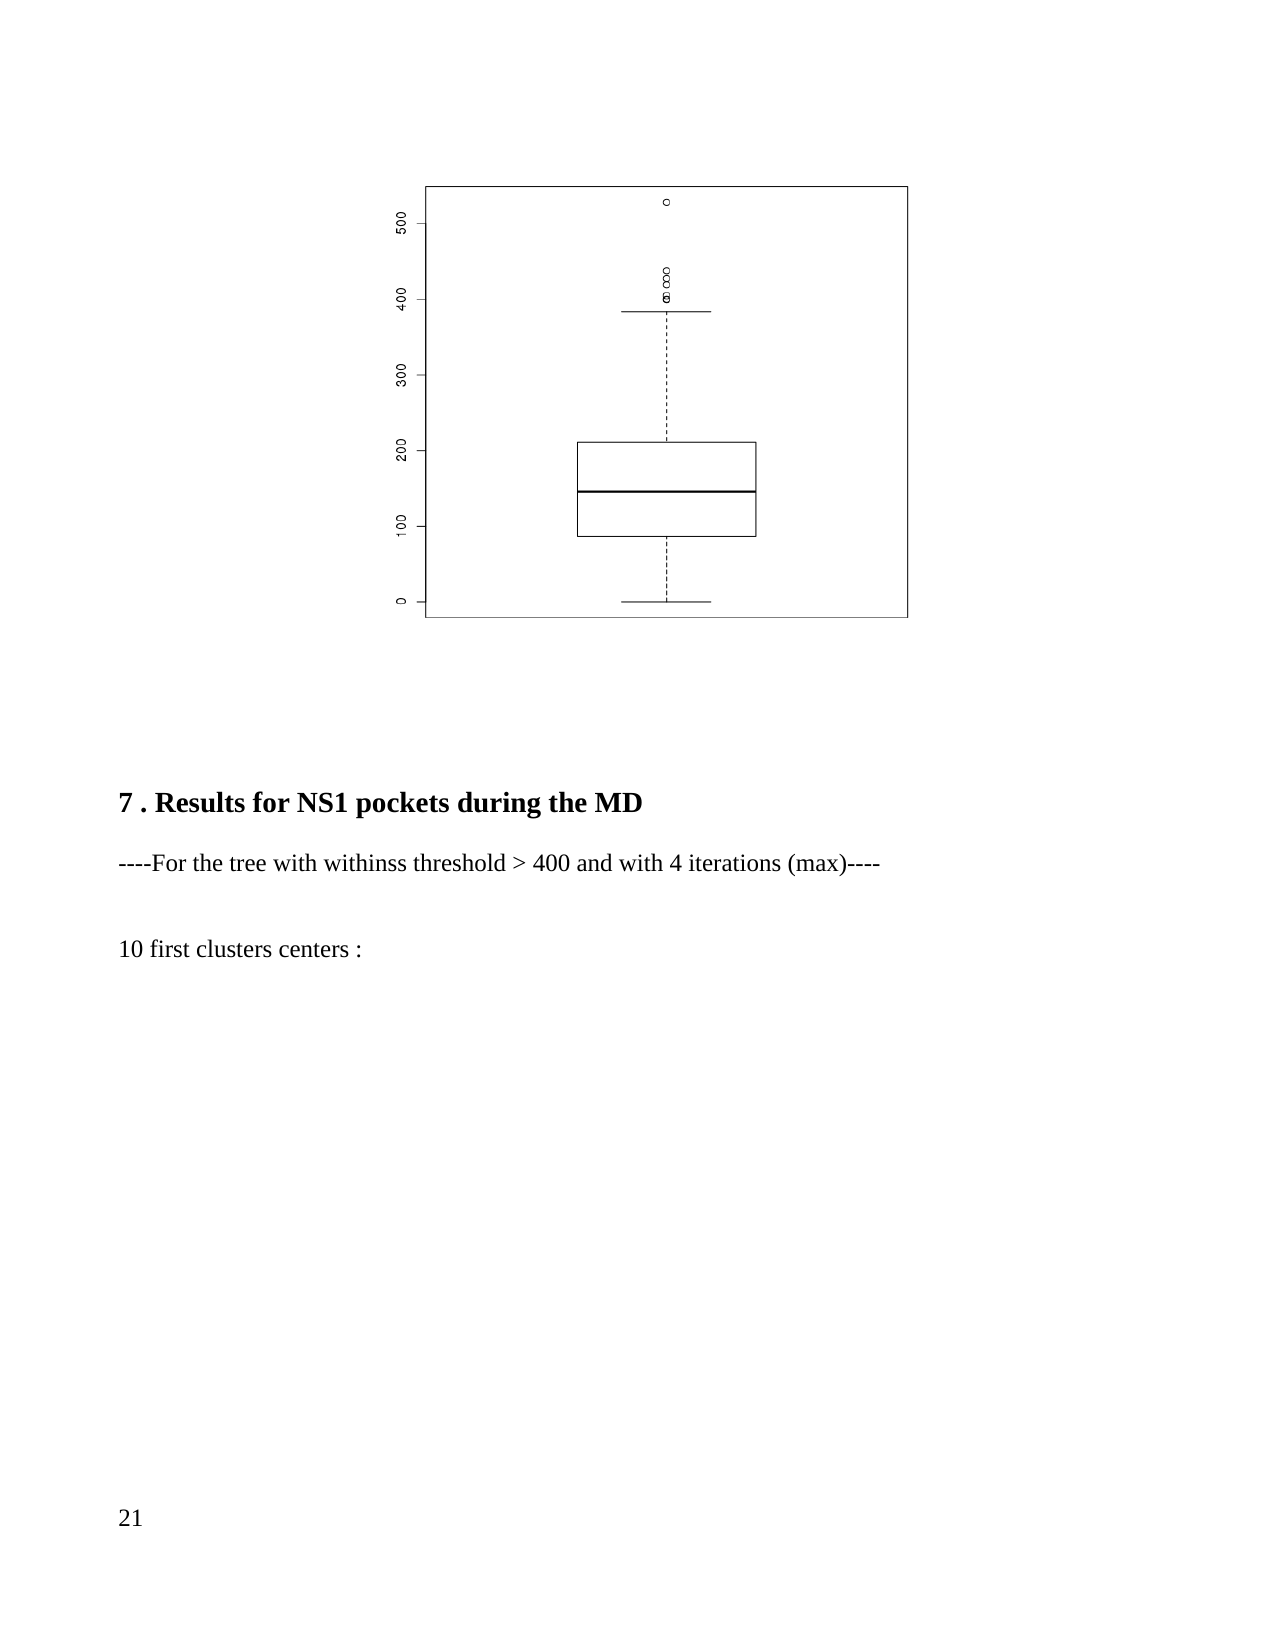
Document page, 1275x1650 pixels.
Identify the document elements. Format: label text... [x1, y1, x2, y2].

text ----For the tree with withinss threshold > 400 and with 4 iterations (max)---- [118, 848, 1157, 877]
text 7 . Results for NS1 pockets during the MD [118, 786, 1157, 819]
picture [358, 120, 939, 700]
text 10 first clusters centers : [118, 934, 1157, 963]
